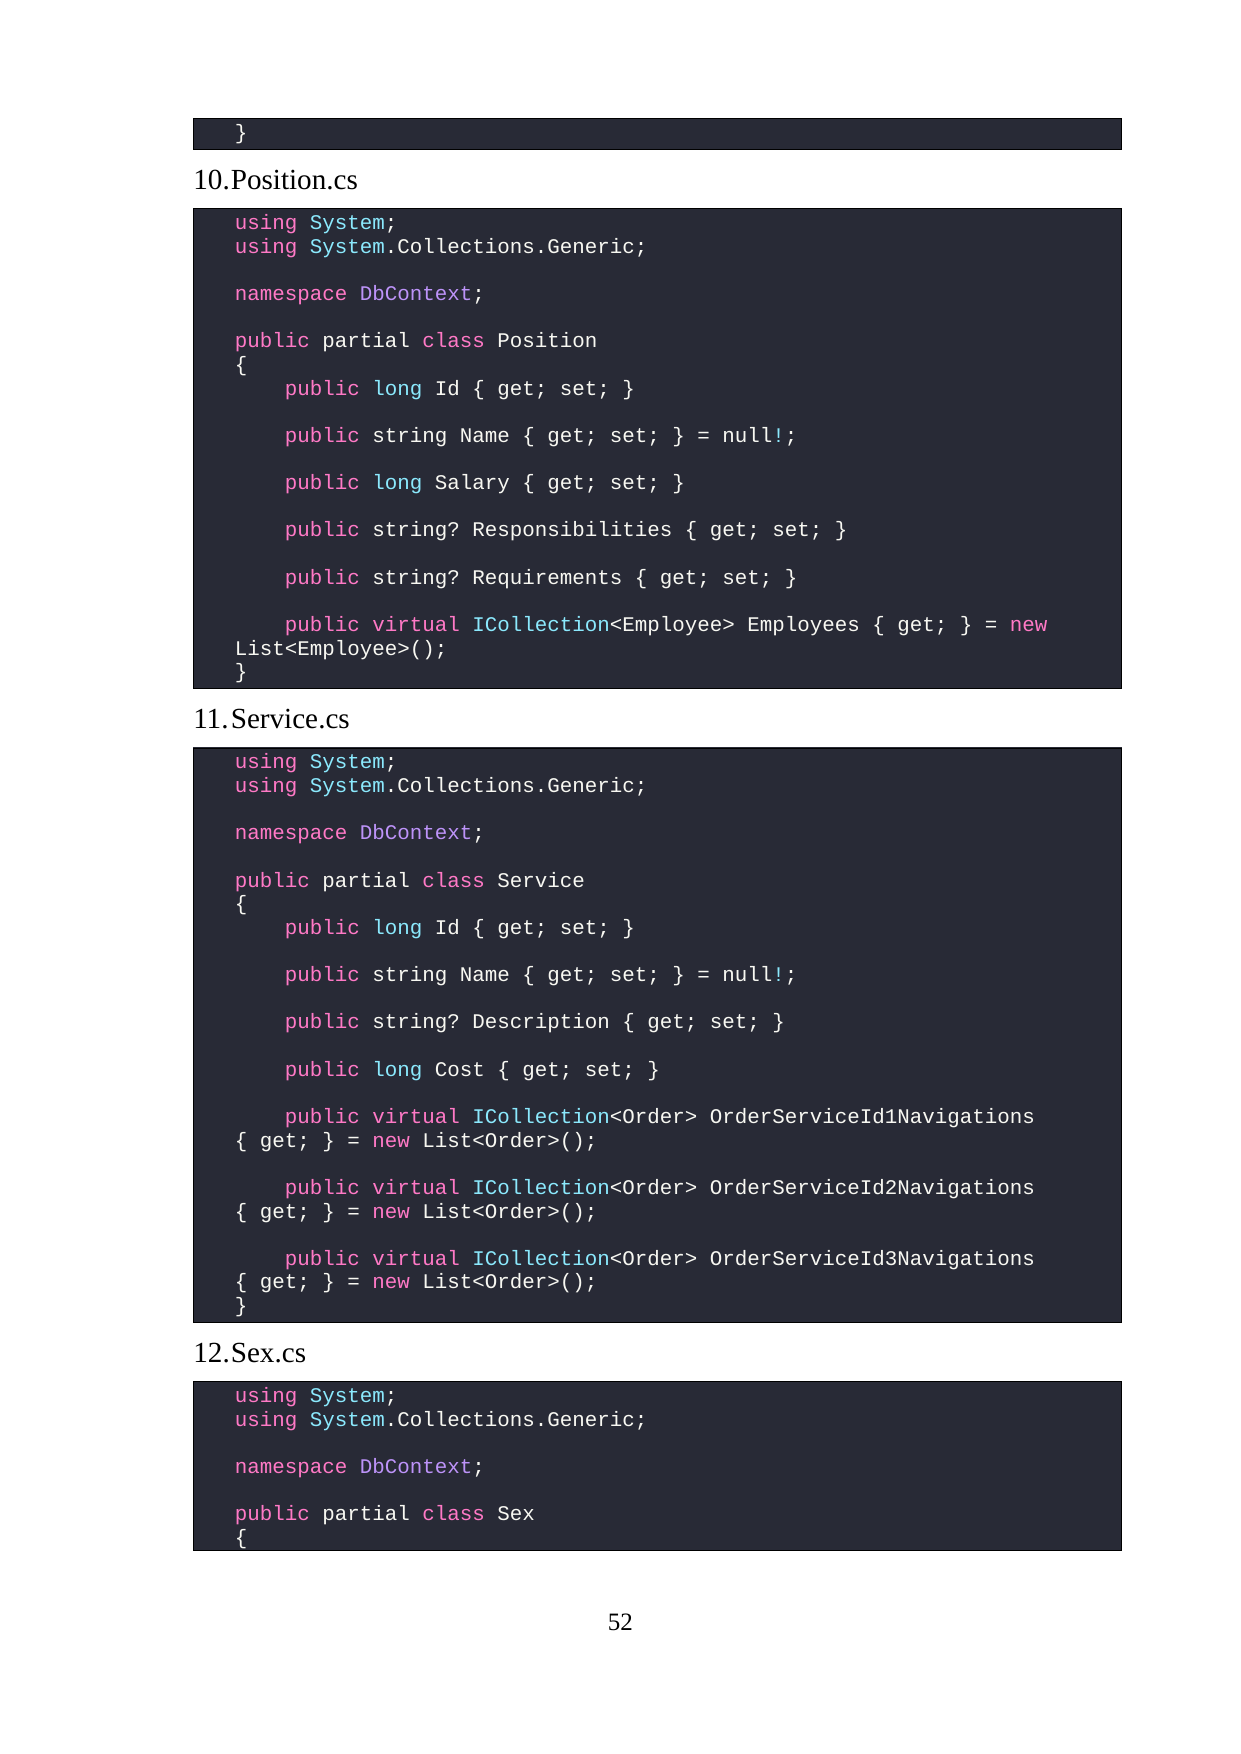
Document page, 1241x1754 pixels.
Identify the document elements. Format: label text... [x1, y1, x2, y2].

list public long Salary { get; set; } [194, 468, 1121, 492]
list } [194, 1291, 1121, 1322]
list public long Id { get; set; } [194, 374, 1121, 397]
list public string Name { get; set; } = null!; [194, 421, 1121, 444]
list namespace DbContext; [194, 279, 1121, 303]
list Sex.cs [193, 1335, 1122, 1369]
list using System.Collections.Generic; [194, 771, 1121, 795]
list public virtual ICollection<Order> OrderServiceId2Navigations { get; } = new List<Order>(); [194, 1173, 1121, 1220]
list } [194, 119, 1121, 149]
list } [194, 657, 1121, 688]
list using System.Collections.Generic; [194, 1405, 1121, 1428]
list public string? Requirements { get; set; } [194, 563, 1121, 586]
list using System; [194, 209, 1121, 232]
list Position.cs [193, 162, 1122, 196]
list public partial class Position [194, 326, 1121, 350]
list public virtual ICollection<Order> OrderServiceId1Navigations { get; } = new List<Order>(); [194, 1102, 1121, 1149]
list public long Cost { get; set; } [194, 1055, 1121, 1078]
list public string? Description { get; set; } [194, 1007, 1121, 1031]
list Service.cs [193, 701, 1122, 735]
list public string Name { get; set; } = null!; [194, 960, 1121, 984]
list public partial class Sex [194, 1499, 1121, 1523]
list public partial class Service [194, 866, 1121, 889]
list using System; [194, 749, 1121, 771]
list namespace DbContext; [194, 1452, 1121, 1476]
list namespace DbContext; [194, 818, 1121, 842]
list { [194, 889, 1121, 913]
list { [194, 350, 1121, 374]
list public virtual ICollection<Order> OrderServiceId3Navigations { get; } = new List<Order>(); [194, 1244, 1121, 1291]
list { [194, 1523, 1121, 1550]
list using System.Collections.Generic; [194, 232, 1121, 255]
list public virtual ICollection<Employee> Employees { get; } = new List<Employee>(); [194, 610, 1121, 657]
list using System; [194, 1382, 1121, 1405]
list public string? Responsibilities { get; set; } [194, 516, 1121, 539]
list public long Id { get; set; } [194, 913, 1121, 937]
